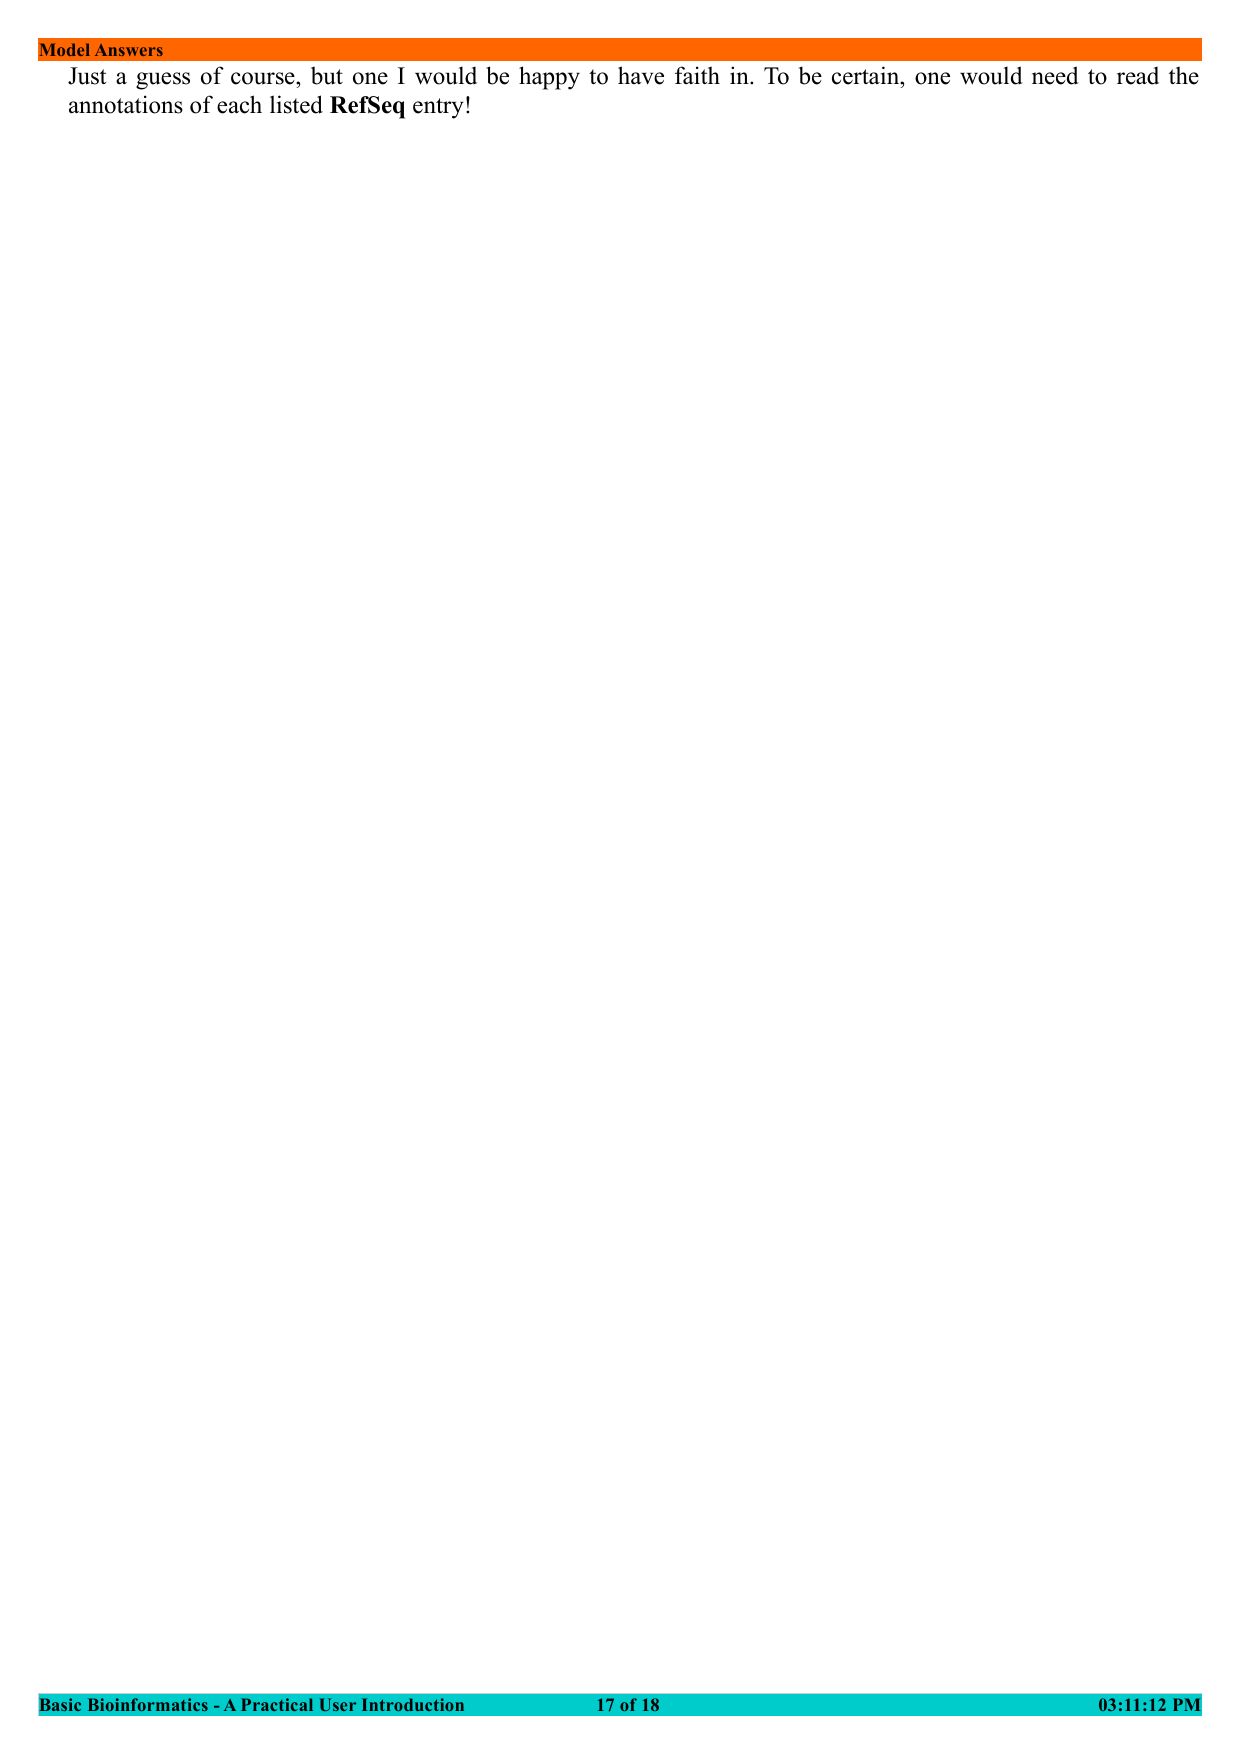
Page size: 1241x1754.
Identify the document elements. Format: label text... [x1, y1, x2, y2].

text Just a guess of course, but one I would be happy to have faith in. To be certain, one would need to read the annotations of each listed RefSeq entry! [68, 61, 1202, 119]
